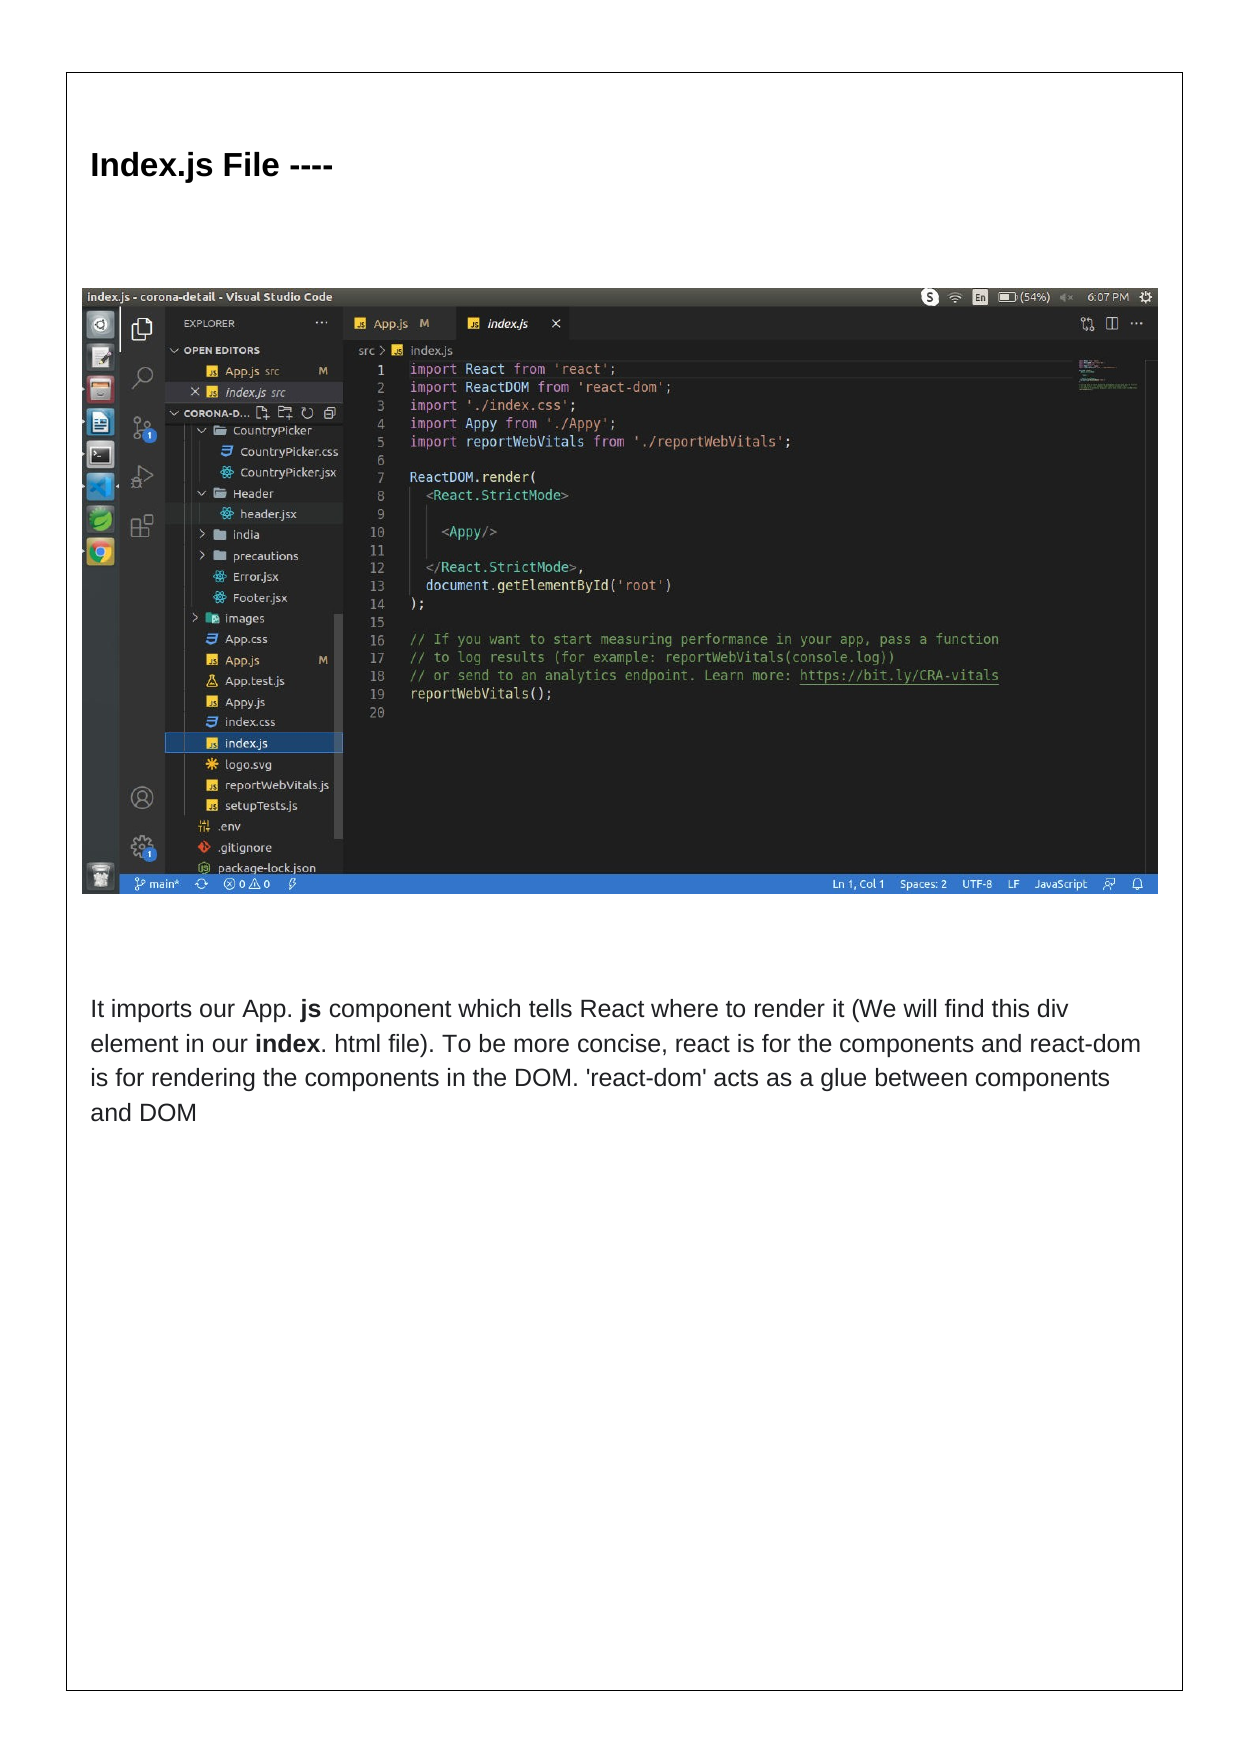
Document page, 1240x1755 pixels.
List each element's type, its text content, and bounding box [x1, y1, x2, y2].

text It imports our App. js component which tells React where to render it (We will find this div element in our index. html file). To be more concise, react is for the components and react-dom is for rendering the components in the DOM. 'react-dom' acts as a glue between components and DOM [90, 994, 1142, 1127]
picture [82, 288, 1158, 894]
text Index.js File ---- [90, 145, 1154, 183]
